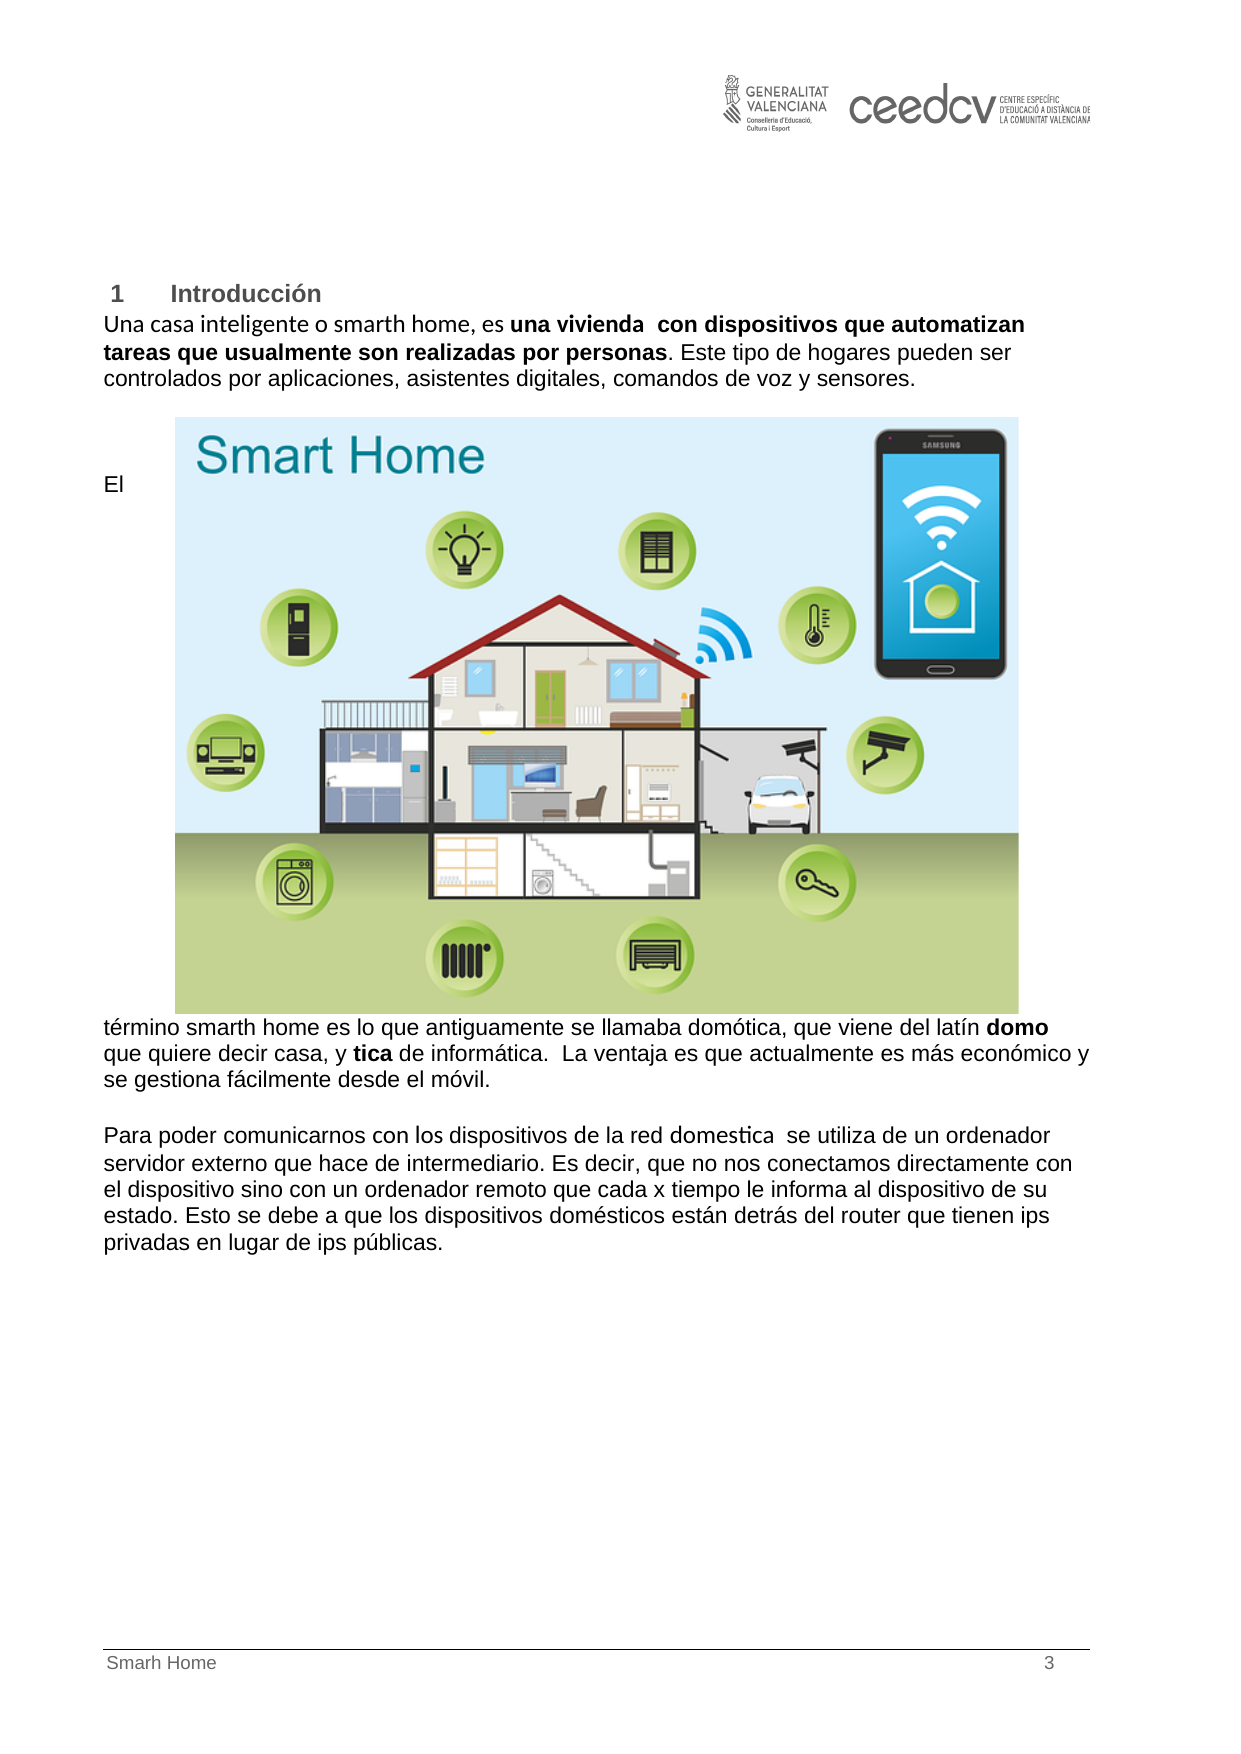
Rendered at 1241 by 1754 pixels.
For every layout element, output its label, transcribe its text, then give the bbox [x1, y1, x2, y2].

text Una casa inteligente o smarth home, es una vivienda con dispositivos que automatizan tareas que usualmente son realizadas por personas. Este tipo de hogares pueden ser controlados por aplicaciones, asistentes digitales, comandos de voz y sensores. [103, 308, 1090, 391]
picture [723, 75, 1091, 132]
subtitle Introducción [103, 281, 1090, 308]
text Para poder comunicarnos con los dispositivos de la red domestica se utiliza de un ordenador servidor externo que hace de intermediario. Es decir, que no nos conectamos directamente con el dispositivo sino con un ordenador remoto que cada x tiempo le informa al dispositivo de su estado. Esto se debe a que los dispositivos domésticos están detrás del router que tienen ips privadas en lugar de ips públicas. [103, 1119, 1090, 1255]
text El término smarth home es lo que antiguamente se llamaba domótica, que viene del latín domo que quiere decir casa, y tica de informática. La ventaja es que actualmente es más económico y se gestiona fácilmente desde el móvil. [103, 471, 1090, 1093]
picture [175, 417, 1019, 1014]
